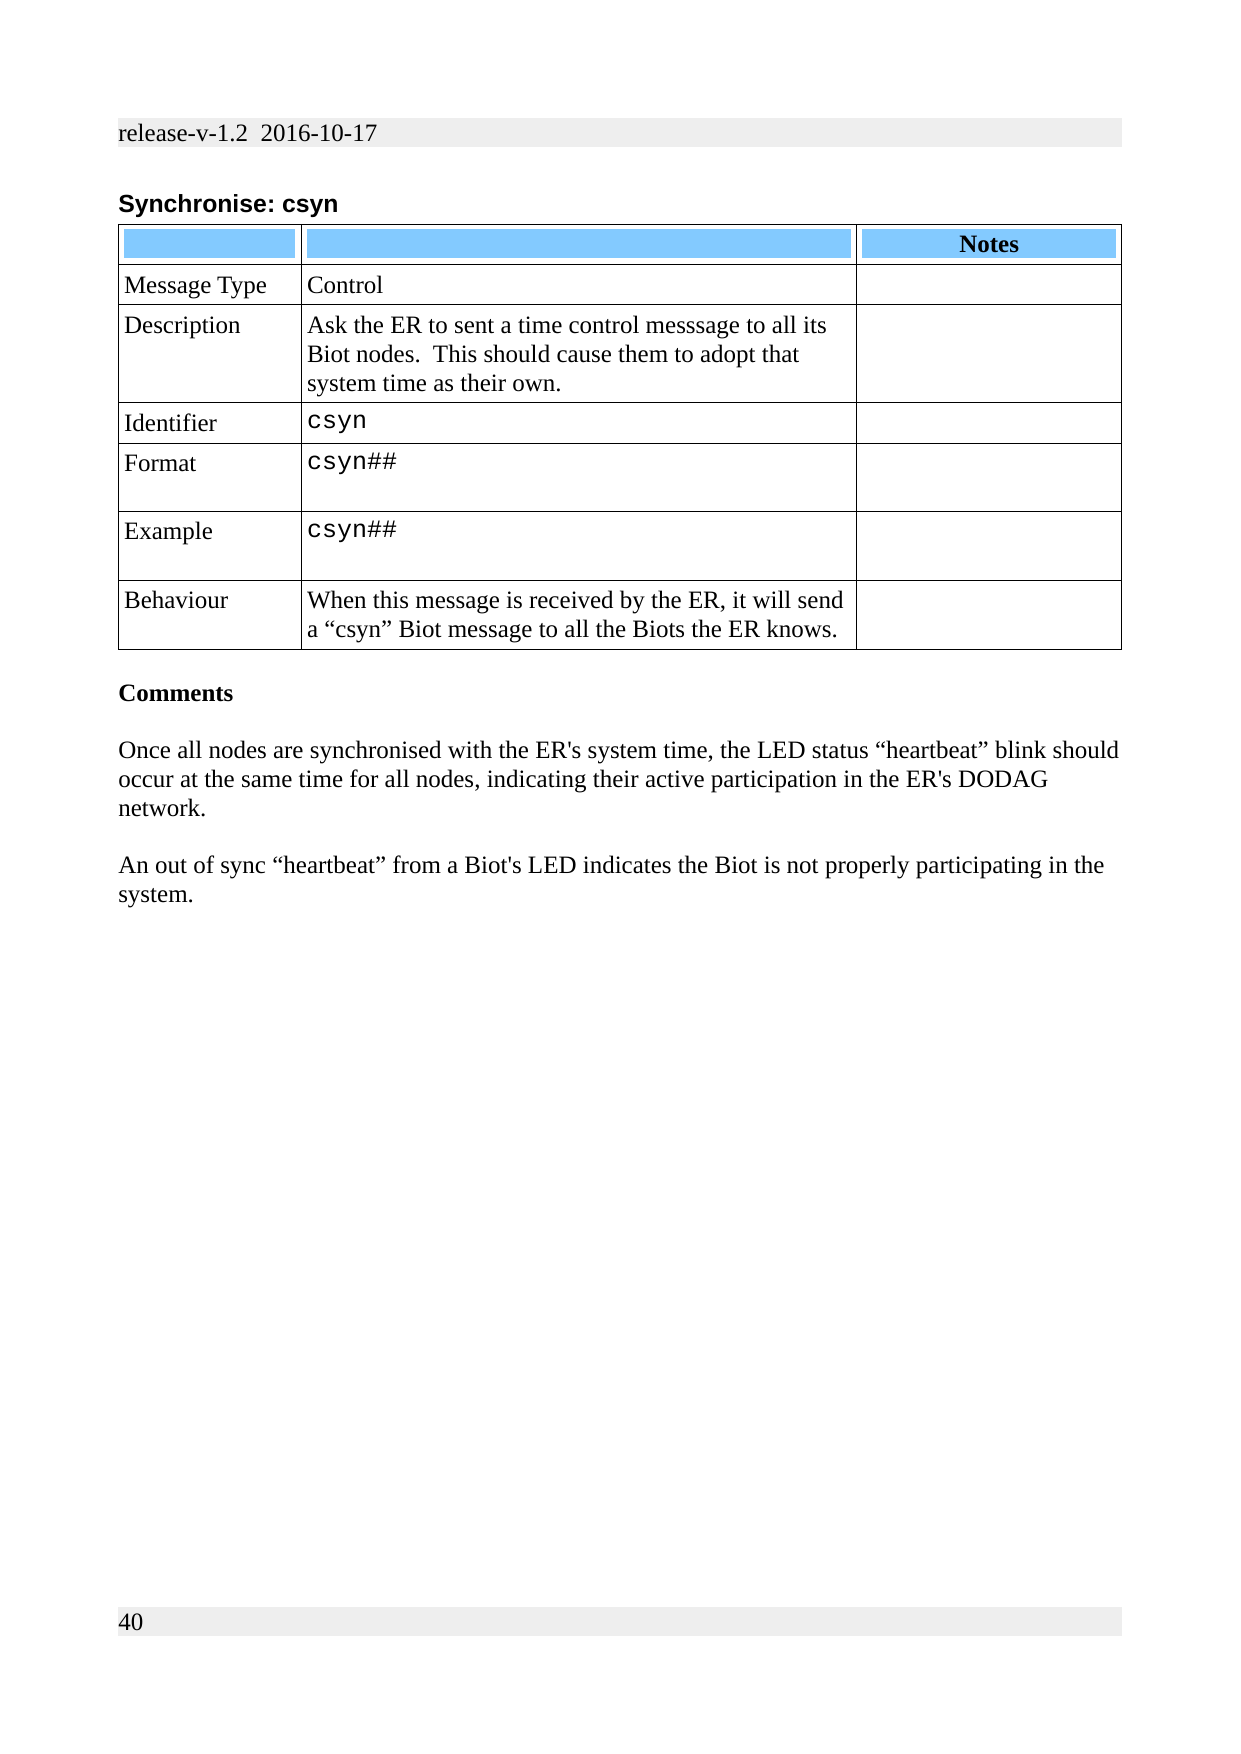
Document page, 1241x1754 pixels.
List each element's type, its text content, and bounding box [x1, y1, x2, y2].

table_cell [857, 265, 1121, 304]
table_header Notes [857, 225, 1121, 264]
table_cell When this message is received by the ER, it will send a “csyn” Biot message to all the Biots the ER knows. [302, 581, 856, 649]
subtitle Synchronise: csyn [118, 189, 1122, 217]
table_header [119, 225, 301, 264]
table_cell [857, 403, 1121, 442]
table_cell csyn## [302, 512, 856, 580]
table_header [302, 225, 856, 264]
table_cell [857, 581, 1121, 649]
table_cell Control [302, 265, 856, 304]
table_cell Format [119, 444, 301, 511]
text Comments [118, 678, 1122, 706]
table_cell [857, 305, 1121, 402]
text Once all nodes are synchronised with the ER's system time, the LED status “heartbeat” blink should occur at the same time for all nodes, indicating their active participation in the ER's DODAG network. [118, 735, 1122, 821]
table_cell csyn## [302, 444, 856, 511]
table_cell Identifier [119, 403, 301, 442]
table_cell Behaviour [119, 581, 301, 649]
table_cell [857, 444, 1121, 511]
table_cell Ask the ER to sent a time control messsage to all its Biot nodes. This should cause them to adopt that system time as their own. [302, 305, 856, 402]
text An out of sync “heartbeat” from a Biot's LED indicates the Biot is not properly participating in the system. [118, 850, 1122, 908]
table_cell [857, 512, 1121, 580]
table_cell csyn [302, 403, 856, 442]
table_cell Example [119, 512, 301, 580]
table_cell Message Type [119, 265, 301, 304]
table_cell Description [119, 305, 301, 402]
